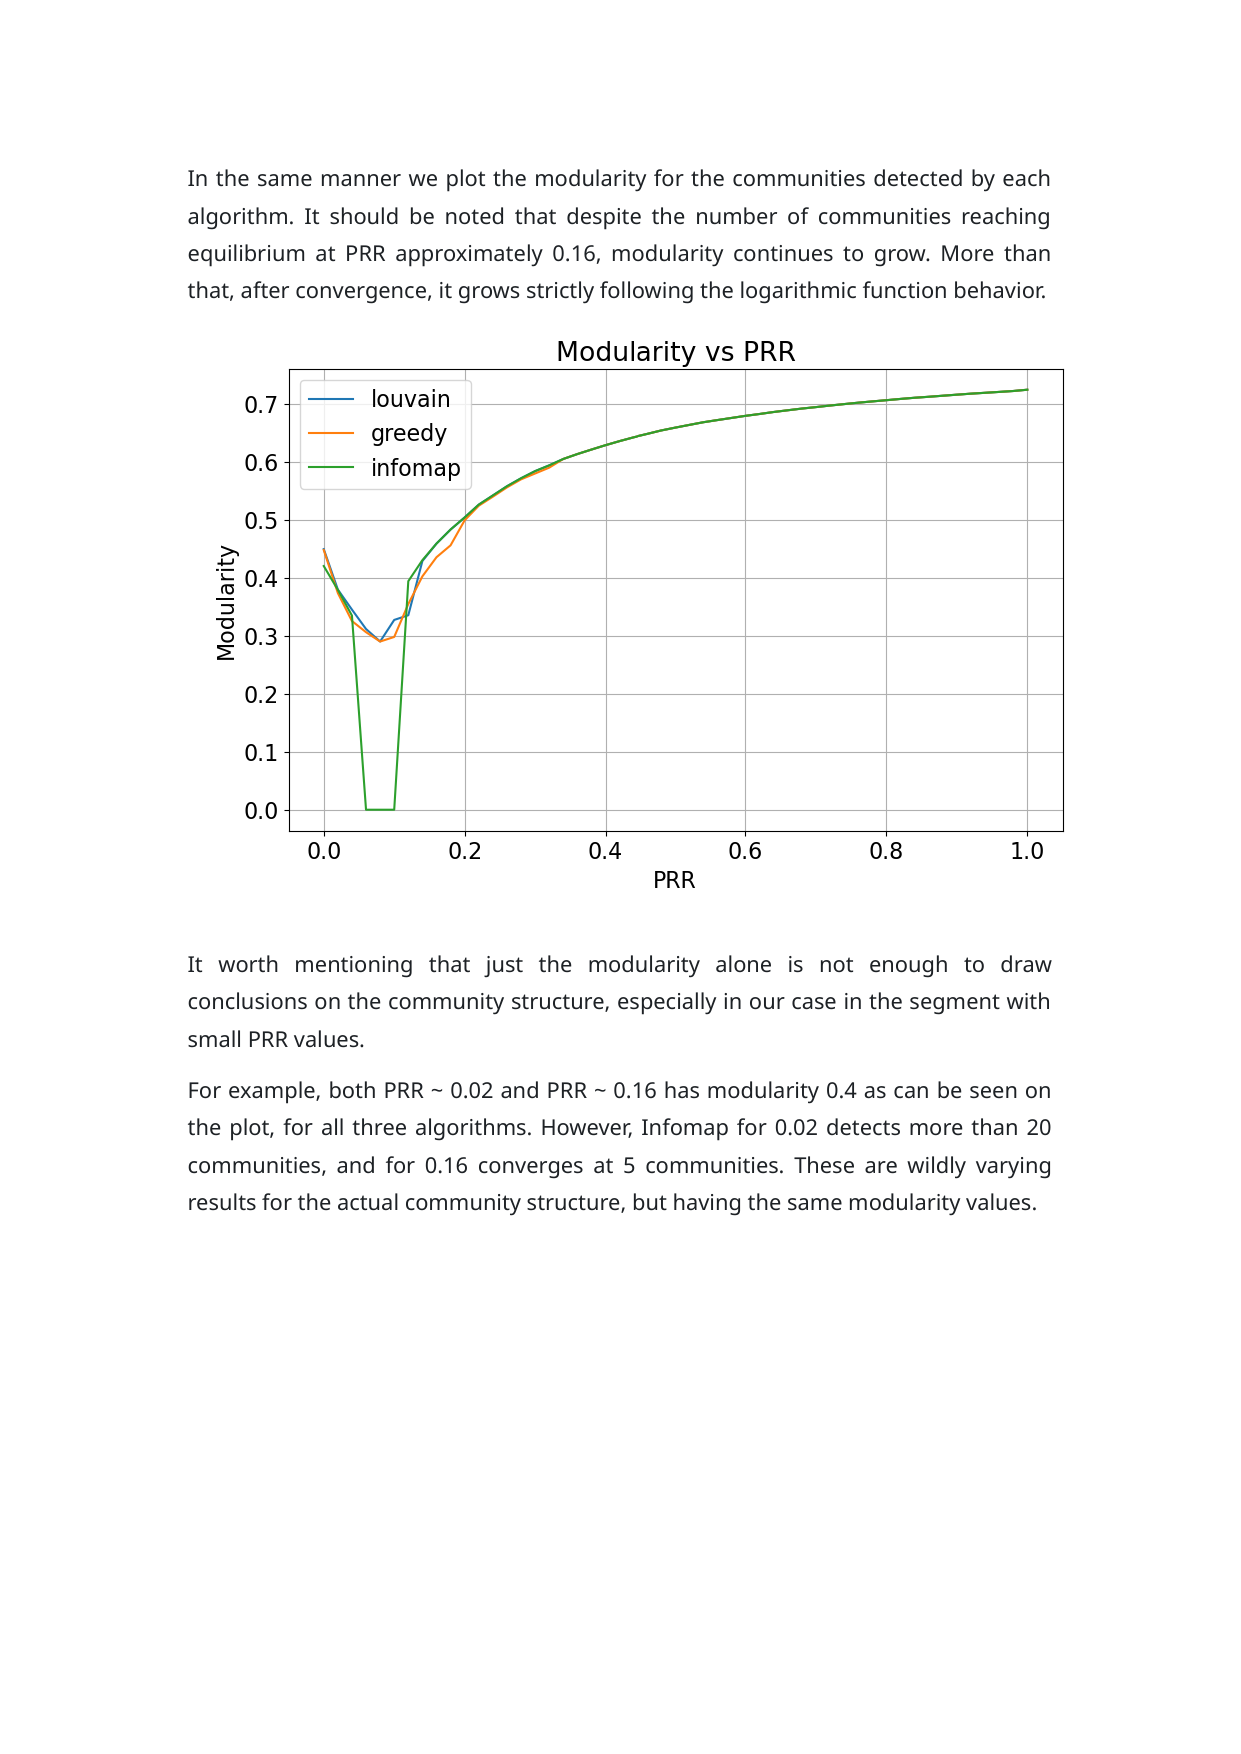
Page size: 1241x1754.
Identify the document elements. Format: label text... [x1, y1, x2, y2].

text It worth mentioning that just the modularity alone is not enough to draw conclusions on the community structure, especially in our case in the segment with small PRR values. [187, 325, 1053, 1055]
text In the same manner we plot the modularity for the communities detected by each algorithm. It should be noted that despite the number of communities reaching equilibrium at PRR approximately 0.16, modularity continues to grow. More than that, after convergence, it grows strictly following the logarithmic function behavior. [187, 162, 1053, 306]
text For example, both PRR ~ 0.02 and PRR ~ 0.16 has modularity 0.4 as can be seen on the plot, for all three algorithms. However, Infomap for 0.02 detects more than 20 communities, and for 0.16 converges at 5 communities. These are wildly varying results for the actual community structure, but having the same modularity values. [187, 1074, 1053, 1218]
picture [205, 331, 1071, 901]
